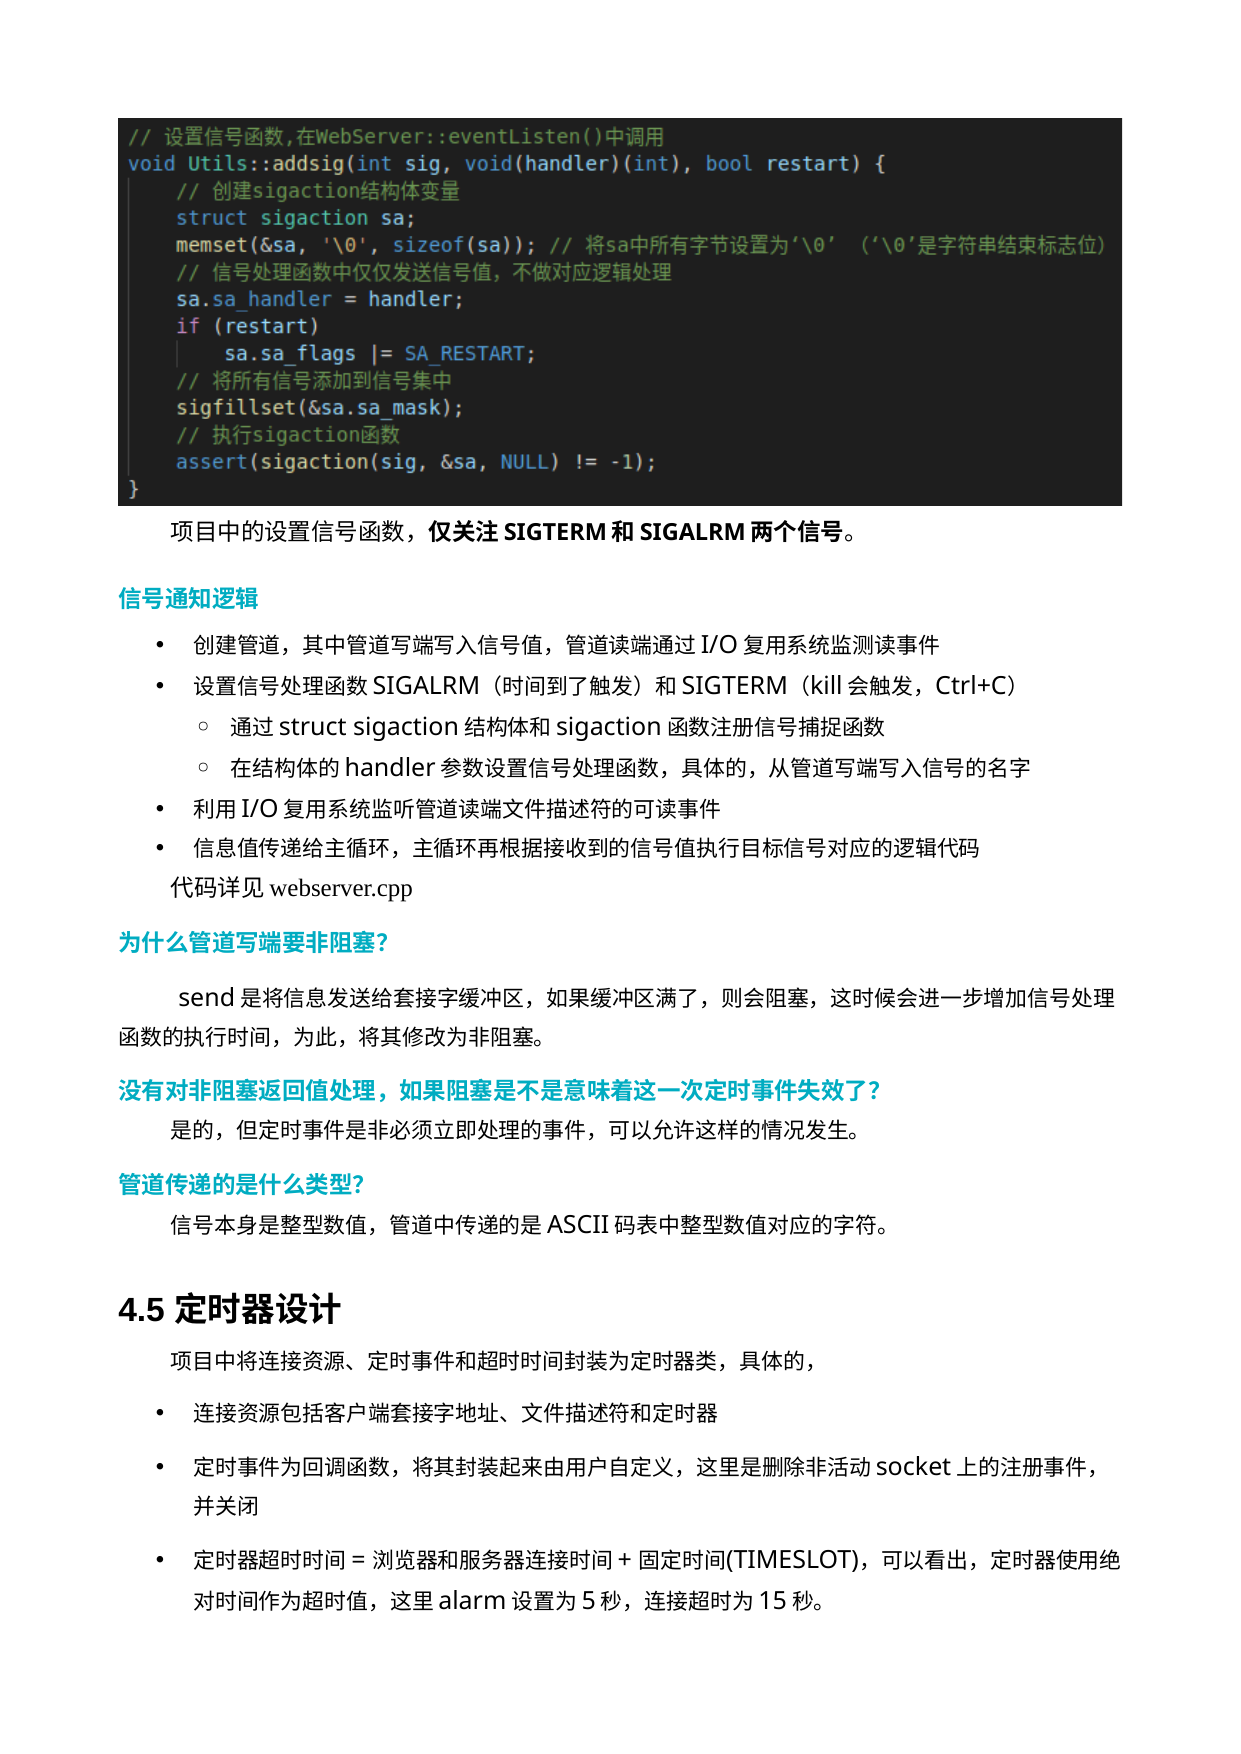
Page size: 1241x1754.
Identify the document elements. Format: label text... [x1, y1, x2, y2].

subtitle 4.5 定时器设计 [118, 1283, 1122, 1331]
list 利用I/O复用系统监听管道读端文件描述符的可读事件 [156, 790, 1122, 824]
text 代码详见webserver.cpp [118, 869, 1122, 903]
list 创建管道，其中管道写端写入信号值，管道读端通过I/O复用系统监测读事件 [156, 627, 1122, 661]
subtitle 信号通知逻辑 [118, 581, 1122, 614]
list 设置信号处理函数SIGALRM（时间到了触发）和SIGTERM（kill会触发，Ctrl+C） [156, 668, 1122, 702]
picture [118, 118, 1123, 506]
text 为什么管道写端要非阻塞？ [118, 924, 1122, 958]
text 管道传递的是什么类型？ [118, 1166, 1122, 1200]
list 在结构体的handler参数设置信号处理函数，具体的，从管道写端写入信号的名字 [193, 749, 1122, 784]
text 项目中将连接资源、定时事件和超时时间封装为定时器类，具体的， [118, 1344, 1122, 1376]
list 定时事件为回调函数，将其封装起来由用户自定义，这里是删除非活动socket上的注册事件，并关闭 [156, 1449, 1122, 1521]
list 连接资源包括客户端套接字地址、文件描述符和定时器 [156, 1396, 1122, 1428]
list 通过struct sigaction结构体和sigaction函数注册信号捕捉函数 [193, 709, 1122, 743]
list 信息值传递给主循环，主循环再根据接收到的信号值执行目标信号对应的逻辑代码 [156, 831, 1122, 863]
text send是将信息发送给套接字缓冲区，如果缓冲区满了，则会阻塞，这时候会进一步增加信号处理函数的执行时间，为此，将其修改为非阻塞。 [118, 980, 1122, 1052]
text 是的，但定时事件是非必须立即处理的事件，可以允许这样的情况发生。 [118, 1113, 1122, 1145]
list 定时器超时时间 = 浏览器和服务器连接时间 + 固定时间(TIMESLOT)，可以看出，定时器使用绝对时间作为超时值，这里alarm设置为5秒，连接超时为15秒。 [156, 1542, 1122, 1617]
text 项目中的设置信号函数，仅关注SIGTERM和SIGALRM两个信号。 [118, 506, 1122, 547]
text 没有对非阻塞返回值处理，如果阻塞是不是意味着这一次定时事件失效了？ [118, 1073, 1122, 1107]
text 信号本身是整型数值，管道中传递的是ASCII码表中整型数值对应的字符。 [118, 1207, 1122, 1241]
